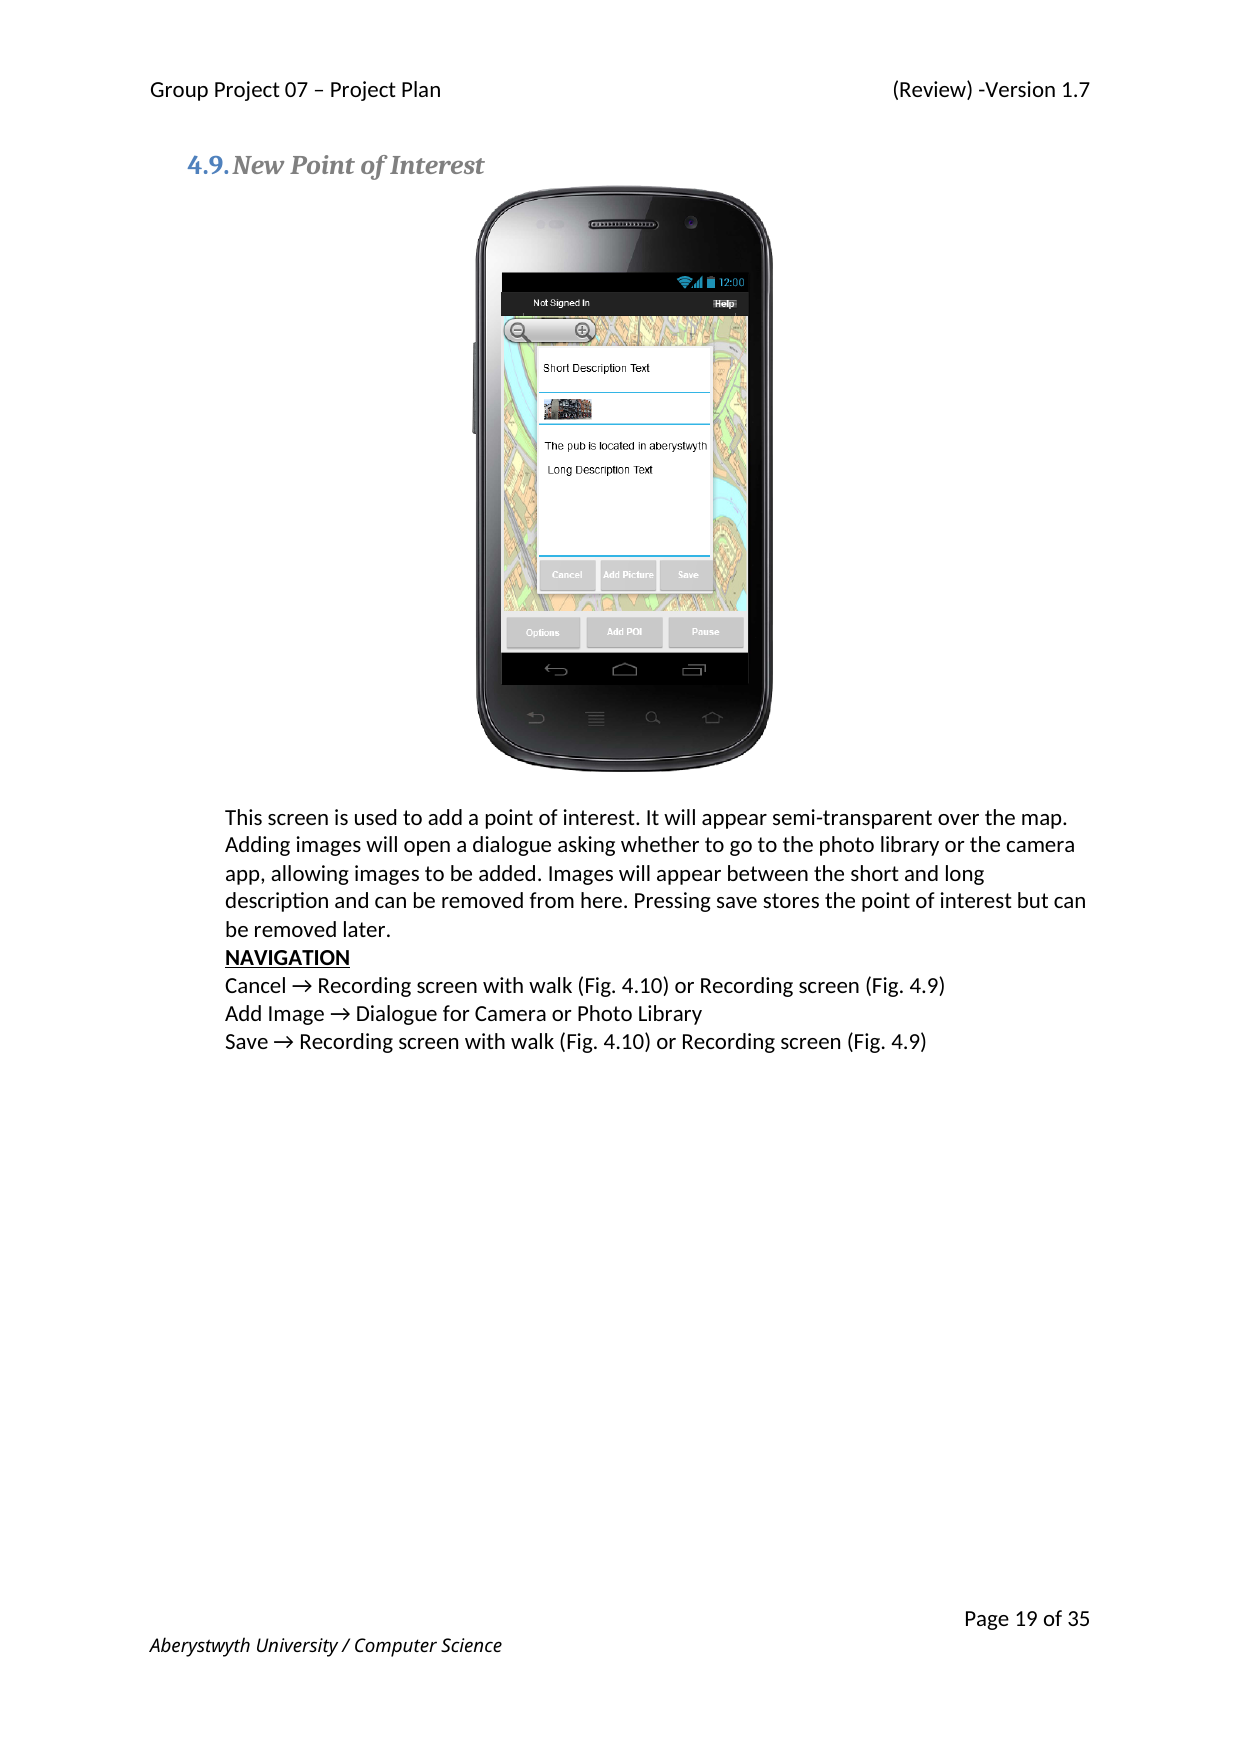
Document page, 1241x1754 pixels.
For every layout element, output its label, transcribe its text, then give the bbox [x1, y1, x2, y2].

text This screen is used to add a point of interest. It will appear semi-transparent over the map. Adding images will open a dialogue asking whether to go to the photo library or the camera app, allowing images to be added. Images will appear between the short and long description and can be removed from here. Pressing save stores the point of interest but can be removed later. [225, 803, 1090, 943]
text NAVIGATION [225, 943, 1090, 971]
text Add Image → Dialogue for Camera or Photo Library [225, 999, 1090, 1027]
text Cancel → Recording screen with walk (Fig. 4.10) or Recording screen (Fig. 4.9) [225, 971, 1090, 999]
subtitle New Point of Interest [187, 150, 1090, 181]
text Save → Recording screen with walk (Fig. 4.10) or Recording screen (Fig. 4.9) [225, 1027, 1090, 1055]
